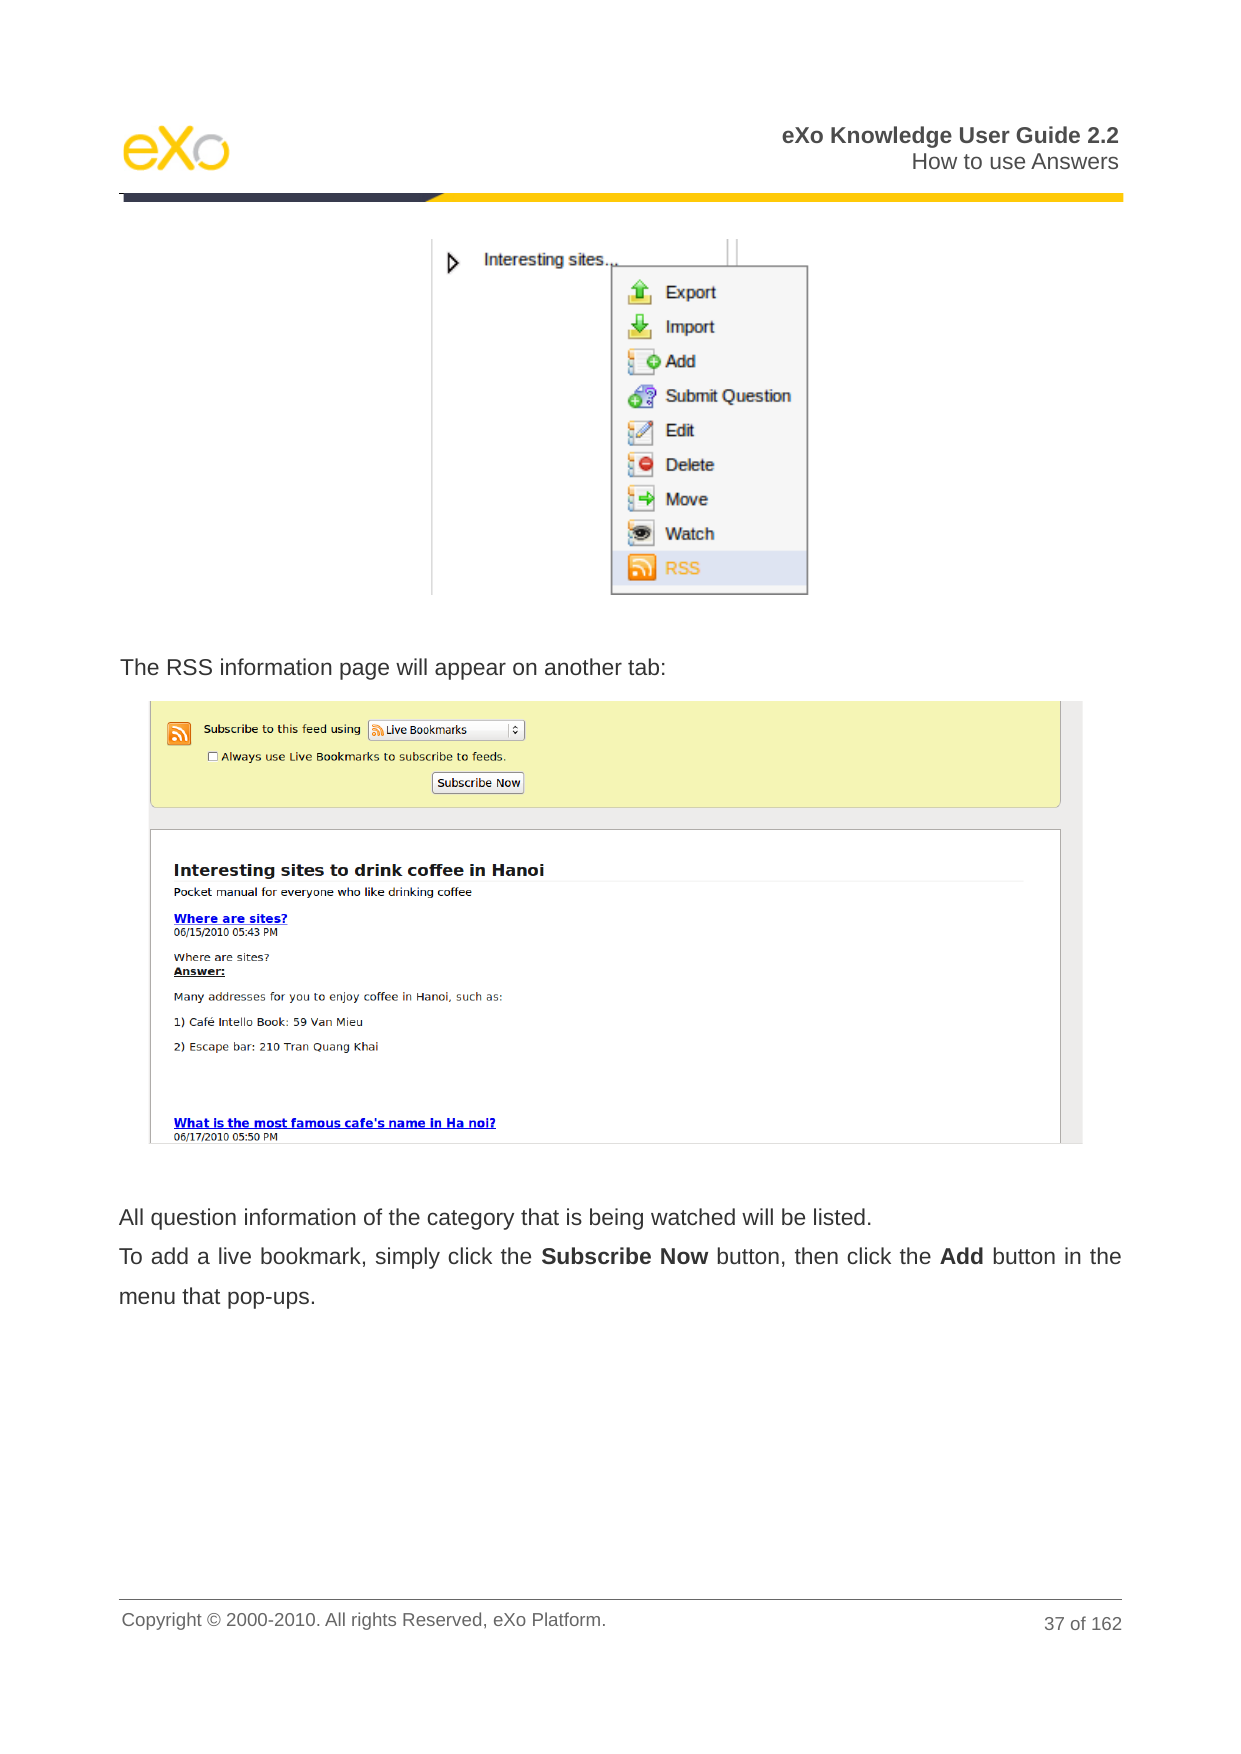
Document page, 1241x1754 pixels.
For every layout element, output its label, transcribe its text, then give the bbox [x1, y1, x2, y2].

picture [123, 193, 1124, 202]
list The RSS information page will appear on another tab: [82, 654, 1122, 681]
text To add a live bookmark, simply click the Subscribe Now button, then click the Add button in the menu that pop-ups. [118, 1243, 1122, 1309]
picture [148, 701, 1083, 1144]
text All question information of the category that is being watched will be listed. [118, 1204, 1122, 1230]
picture [431, 239, 810, 595]
picture [123, 125, 230, 171]
